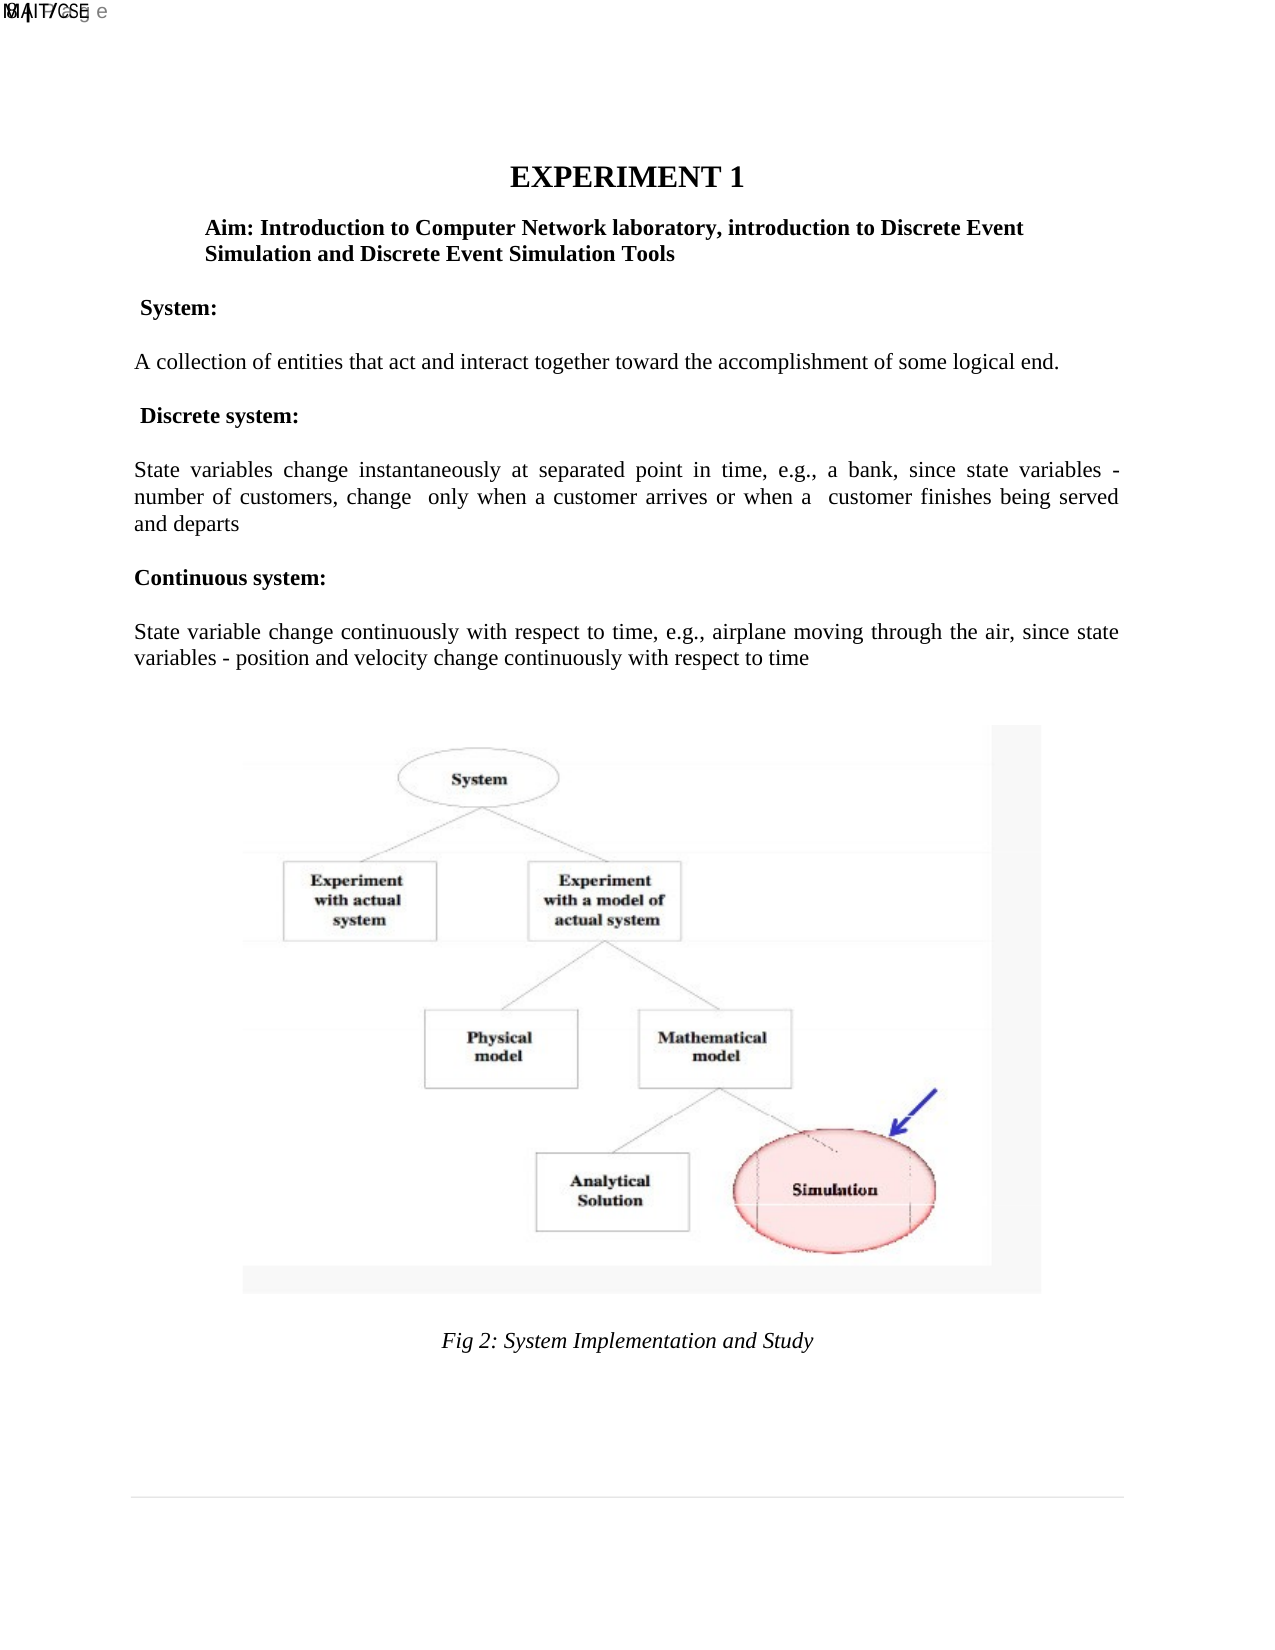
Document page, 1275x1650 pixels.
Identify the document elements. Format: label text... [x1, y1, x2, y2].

text A collection of entities that act and interact together toward the accomplishment of some logical end. [134, 348, 1212, 375]
text Fig 2: System Implementation and Study [348, 1327, 907, 1353]
text State variables change instantaneously at separated point in time, e.g., a bank, since state variables - number of customers, change only when a customer arrives or when a customer finishes being served and departs [134, 457, 1122, 536]
text Discrete system: [140, 402, 1212, 429]
text Continuous system: [134, 563, 1212, 590]
picture [242, 725, 1042, 1294]
text System: [140, 294, 1212, 320]
subtitle EXPERIMENT 1 [347, 159, 907, 195]
text State variable change continuously with respect to time, e.g., airplane moving through the air, since state variables - position and velocity change continuously with respect to time [134, 618, 1121, 671]
text Aim: Introduction to Computer Network laboratory, introduction to Discrete Event Simulation and Discrete Event Simulation Tools [204, 214, 1078, 267]
